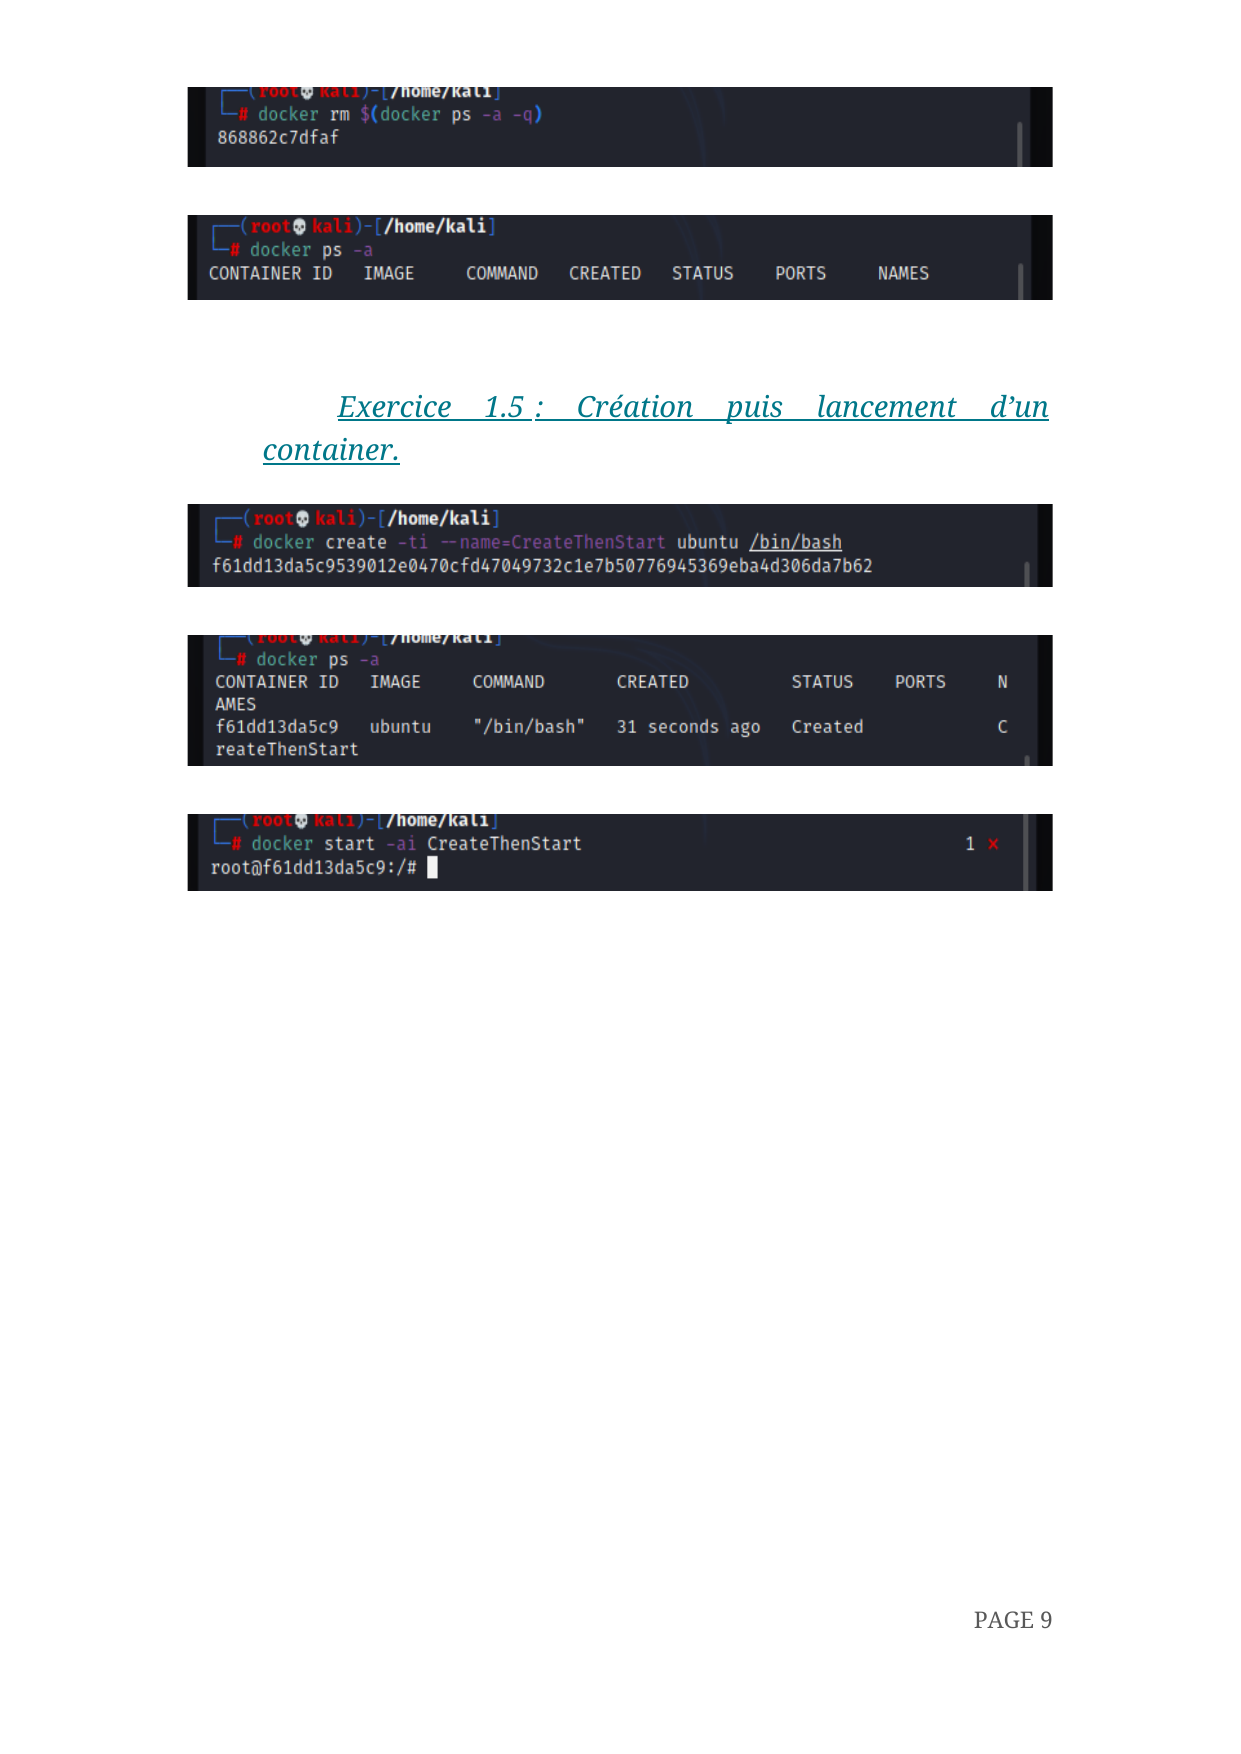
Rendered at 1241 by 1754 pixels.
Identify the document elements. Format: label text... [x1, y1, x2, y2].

subtitle Exercice 1.5 : Création puis lancement d’un container. [262, 386, 1053, 469]
